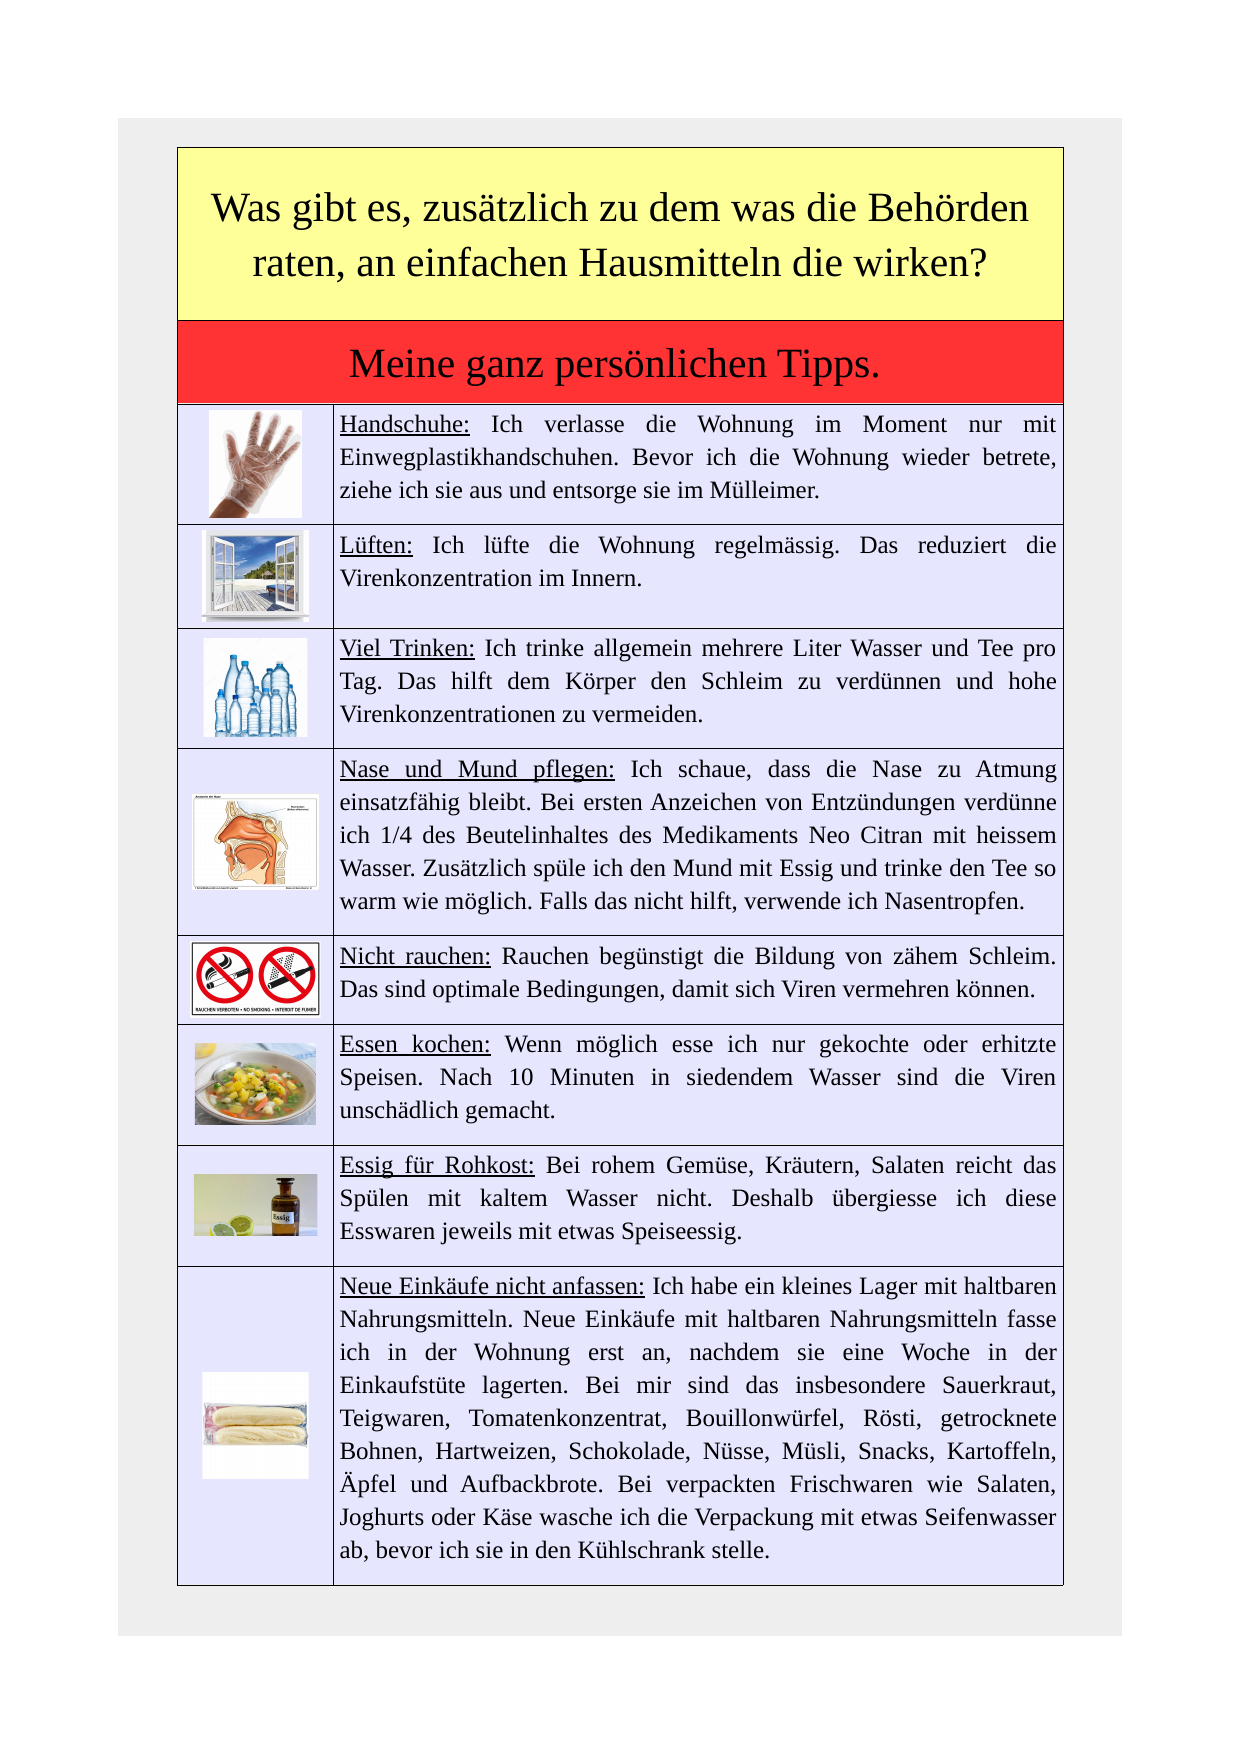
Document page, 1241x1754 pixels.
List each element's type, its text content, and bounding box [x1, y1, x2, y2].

picture [190, 941, 321, 1018]
picture [203, 638, 308, 737]
table_cell [178, 749, 333, 935]
picture [193, 1174, 318, 1236]
table_cell [178, 1267, 333, 1584]
picture [194, 1043, 316, 1125]
table_header Was gibt es, zusätzlich zu dem was die Behörden raten, an einfachen Hausmitteln die wirken? [178, 148, 1063, 320]
table_cell Essig für Rohkost: Bei rohem Gemüse, Kräutern, Salaten reicht das Spülen mit kaltem Wasser nicht. Deshalb übergiesse ich diese Esswaren jeweils mit etwas Speiseessig. [334, 1146, 1063, 1266]
table_cell [178, 936, 333, 1024]
picture [202, 1372, 309, 1479]
table_cell Nase und Mund pflegen: Ich schaue, dass die Nase zu Atmung einsatzfähig bleibt. Bei ersten Anzeichen von Entzündungen verdünne ich 1/4 des Beutelinhaltes des Medikaments Neo Citran mit heissem Wasser. Zusätzlich spüle ich den Mund mit Essig und trinke den Tee so warm wie möglich. Falls das nicht hilft, verwende ich Nasentropfen. [334, 749, 1063, 935]
table_cell Lüften: Ich lüfte die Wohnung regelmässig. Das reduziert die Virenkonzentration im Innern. [334, 525, 1063, 627]
table_cell [178, 1146, 333, 1266]
table_cell Neue Einkäufe nicht anfassen: Ich habe ein kleines Lager mit haltbaren Nahrungsmitteln. Neue Einkäufe mit haltbaren Nahrungsmitteln fasse ich in der Wohnung erst an, nachdem sie eine Woche in der Einkaufstüte lagerten. Bei mir sind das insbesondere Sauerkraut, Teigwaren, Tomatenkonzentrat, Bouillonwürfel, Rösti, getrocknete Bohnen, Hartweizen, Schokolade, Nüsse, Müsli, Snacks, Kartoffeln, Äpfel und Aufbackbrote. Bei verpackten Frischwaren wie Salaten, Joghurts oder Käse wasche ich die Verpackung mit etwas Seifenwasser ab, bevor ich sie in den Kühlschrank stelle. [334, 1267, 1063, 1584]
table_cell [178, 405, 333, 524]
picture [208, 410, 302, 518]
table_cell [178, 1025, 333, 1144]
table_cell Viel Trinken: Ich trinke allgemein mehrere Liter Wasser und Tee pro Tag. Das hilft dem Körper den Schleim zu verdünnen und hohe Virenkonzentrationen zu vermeiden. [334, 629, 1063, 748]
table_cell [178, 629, 333, 748]
table_cell Handschuhe: Ich verlasse die Wohnung im Moment nur mit Einwegplastikhandschuhen. Bevor ich die Wohnung wieder betrete, ziehe ich sie aus und entsorge sie im Mülleimer. [334, 405, 1063, 524]
picture [201, 530, 309, 622]
table_cell Essen kochen: Wenn möglich esse ich nur gekochte oder erhitzte Speisen. Nach 10 Minuten in siedendem Wasser sind die Viren unschädlich gemacht. [334, 1025, 1063, 1144]
picture [192, 793, 319, 890]
table_cell Nicht rauchen: Rauchen begünstigt die Bildung von zähem Schleim. Das sind optimale Bedingungen, damit sich Viren vermehren können. [334, 936, 1063, 1024]
table_cell [178, 525, 333, 627]
table_cell Meine ganz persönlichen Tipps. [178, 321, 1063, 403]
